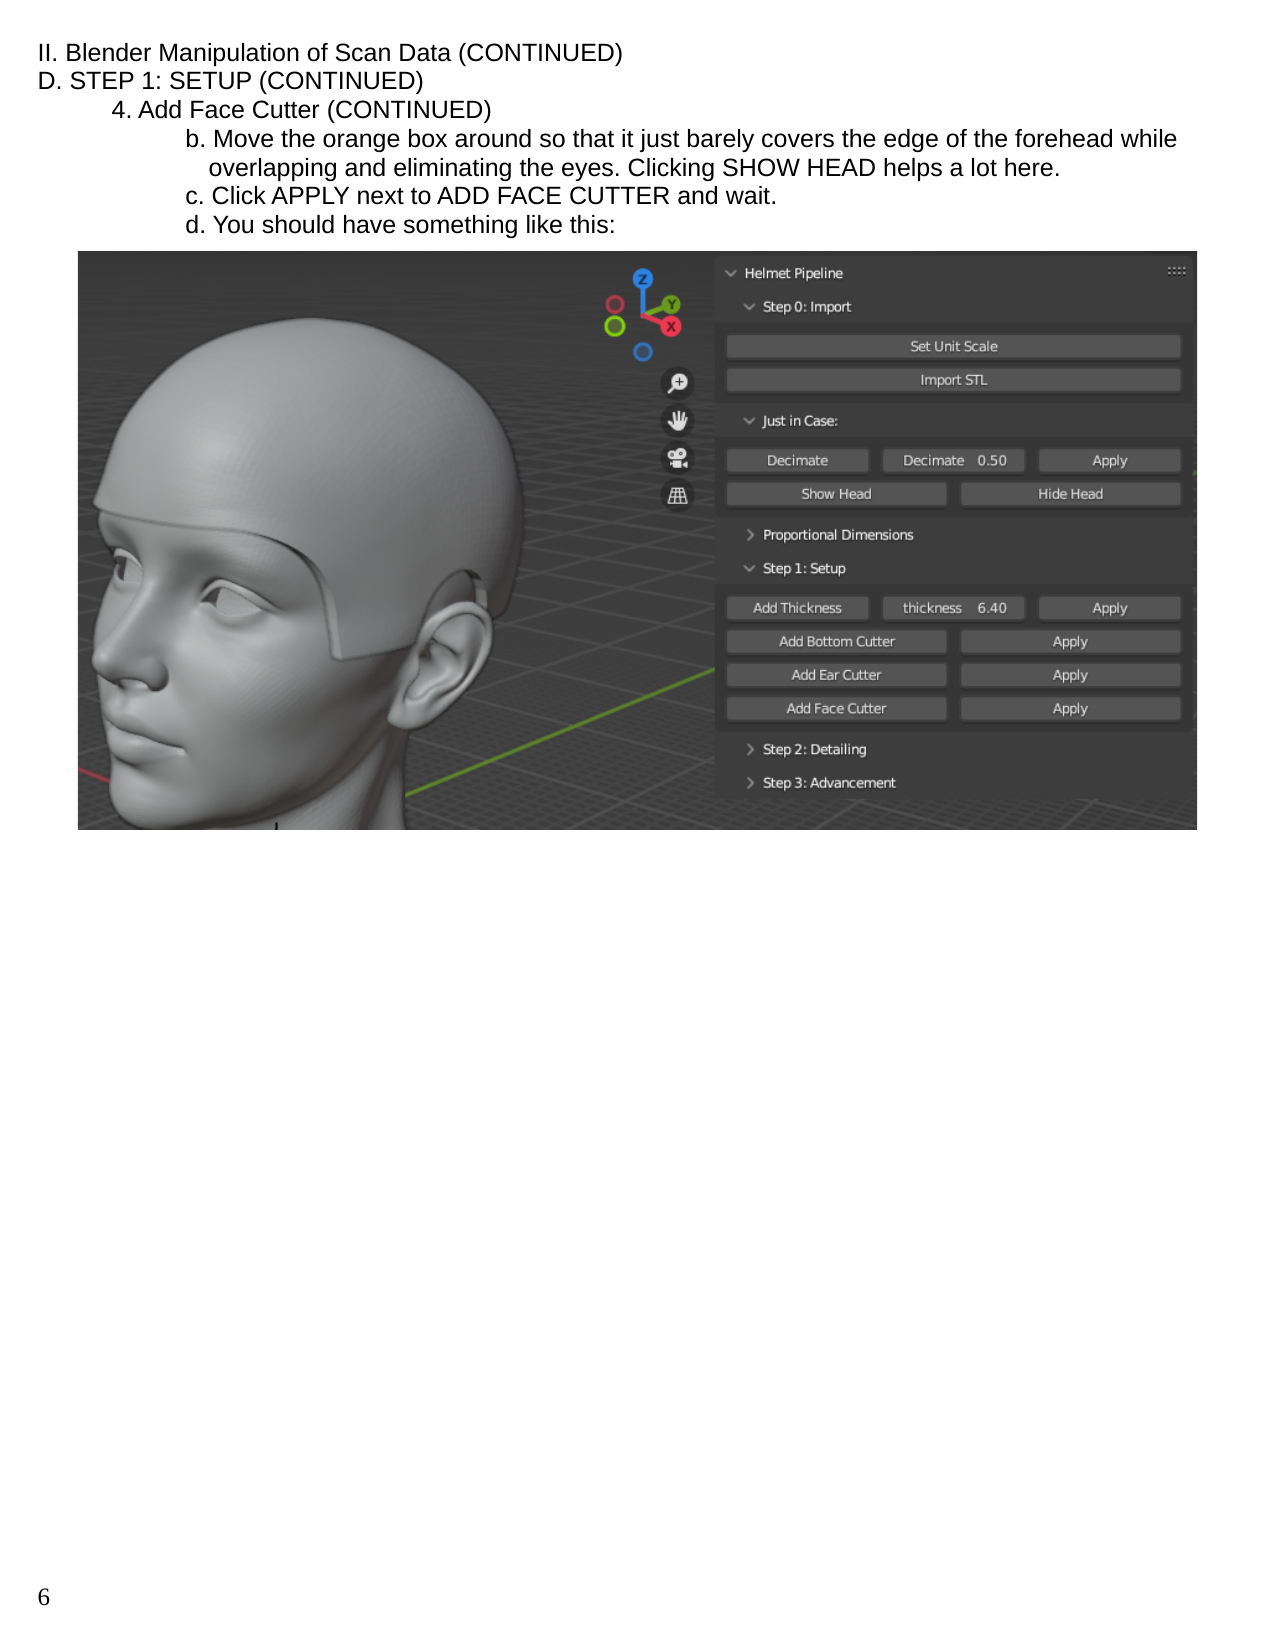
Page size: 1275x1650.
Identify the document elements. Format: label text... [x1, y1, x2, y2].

text 4. Add Face Cutter (CONTINUED) [37, 95, 1237, 124]
text d. You should have something like this: [37, 210, 1237, 239]
text II. Blender Manipulation of Scan Data (CONTINUED) [37, 37, 1237, 66]
text D. STEP 1: SETUP (CONTINUED) [37, 66, 1237, 95]
text b. Move the orange box around so that it just barely covers the edge of the forehead while overlapping and eliminating the eyes. Clicking SHOW HEAD helps a lot here. [37, 124, 1237, 181]
text c. Click APPLY next to ADD FACE CUTTER and wait. [37, 181, 1237, 210]
picture [77, 251, 1198, 830]
